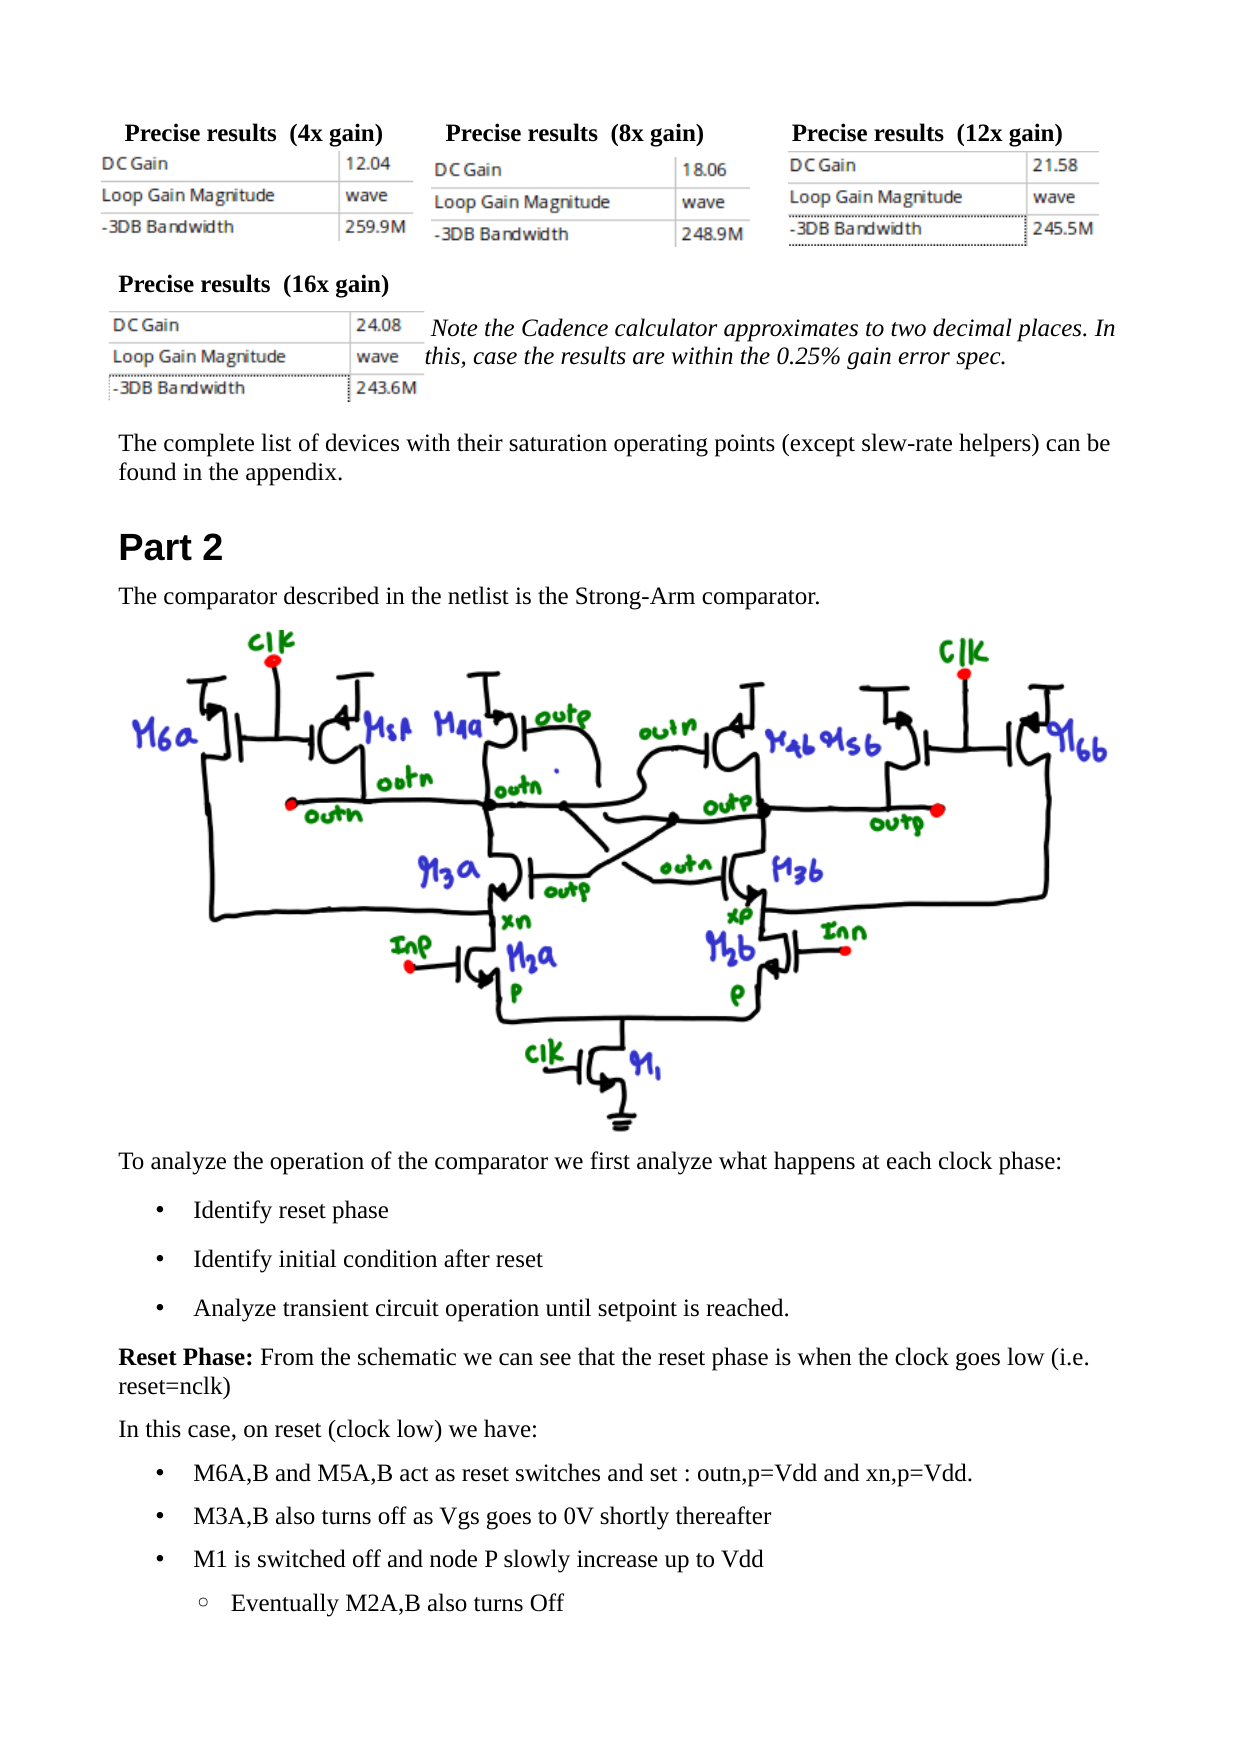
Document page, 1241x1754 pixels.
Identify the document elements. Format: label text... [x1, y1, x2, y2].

picture [101, 151, 414, 241]
list Identify reset phase [156, 1195, 1122, 1224]
text Precise results (4x gain) Precise results (8x gain) Precise results (12x gain) [118, 118, 1122, 147]
list M3A,B also turns off as Vgs goes to 0V shortly thereafter [156, 1501, 1122, 1530]
text Reset Phase: From the schematic we can see that the reset phase is when the clock goes low (i.e. reset=nclk) [118, 1342, 1122, 1400]
text In this case, on reset (clock low) we have: [118, 1414, 1122, 1443]
list Identify initial condition after reset [156, 1244, 1122, 1273]
picture [108, 311, 425, 402]
picture [431, 157, 750, 247]
list M6A,B and M5A,B act as reset switches and set : outn,p=Vdd and xn,p=Vdd. [156, 1458, 1122, 1487]
list Analyze transient circuit operation until setpoint is reached. [156, 1293, 1122, 1322]
text To analyze the operation of the comparator we first analyze what happens at each clock phase: [118, 1141, 1122, 1175]
text The comparator described in the netlist is the Strong-Arm comparator. [118, 581, 1122, 610]
list Eventually M2A,B also turns Off [193, 1588, 1122, 1617]
subtitle Part 2 [118, 525, 1122, 569]
picture [118, 630, 1123, 1141]
text The complete list of devices with their saturation operating points (except slew-rate helpers) can be found in the appendix. [118, 428, 1122, 486]
text Precise results (16x gain) [118, 216, 1122, 298]
text Note the Cadence calculator approximates to two decimal places. In this, case the results are within the 0.25% gain error spec. [425, 313, 1122, 370]
list M1 is switched off and node P slowly increase up to Vdd [156, 1544, 1122, 1573]
picture [788, 151, 1099, 246]
